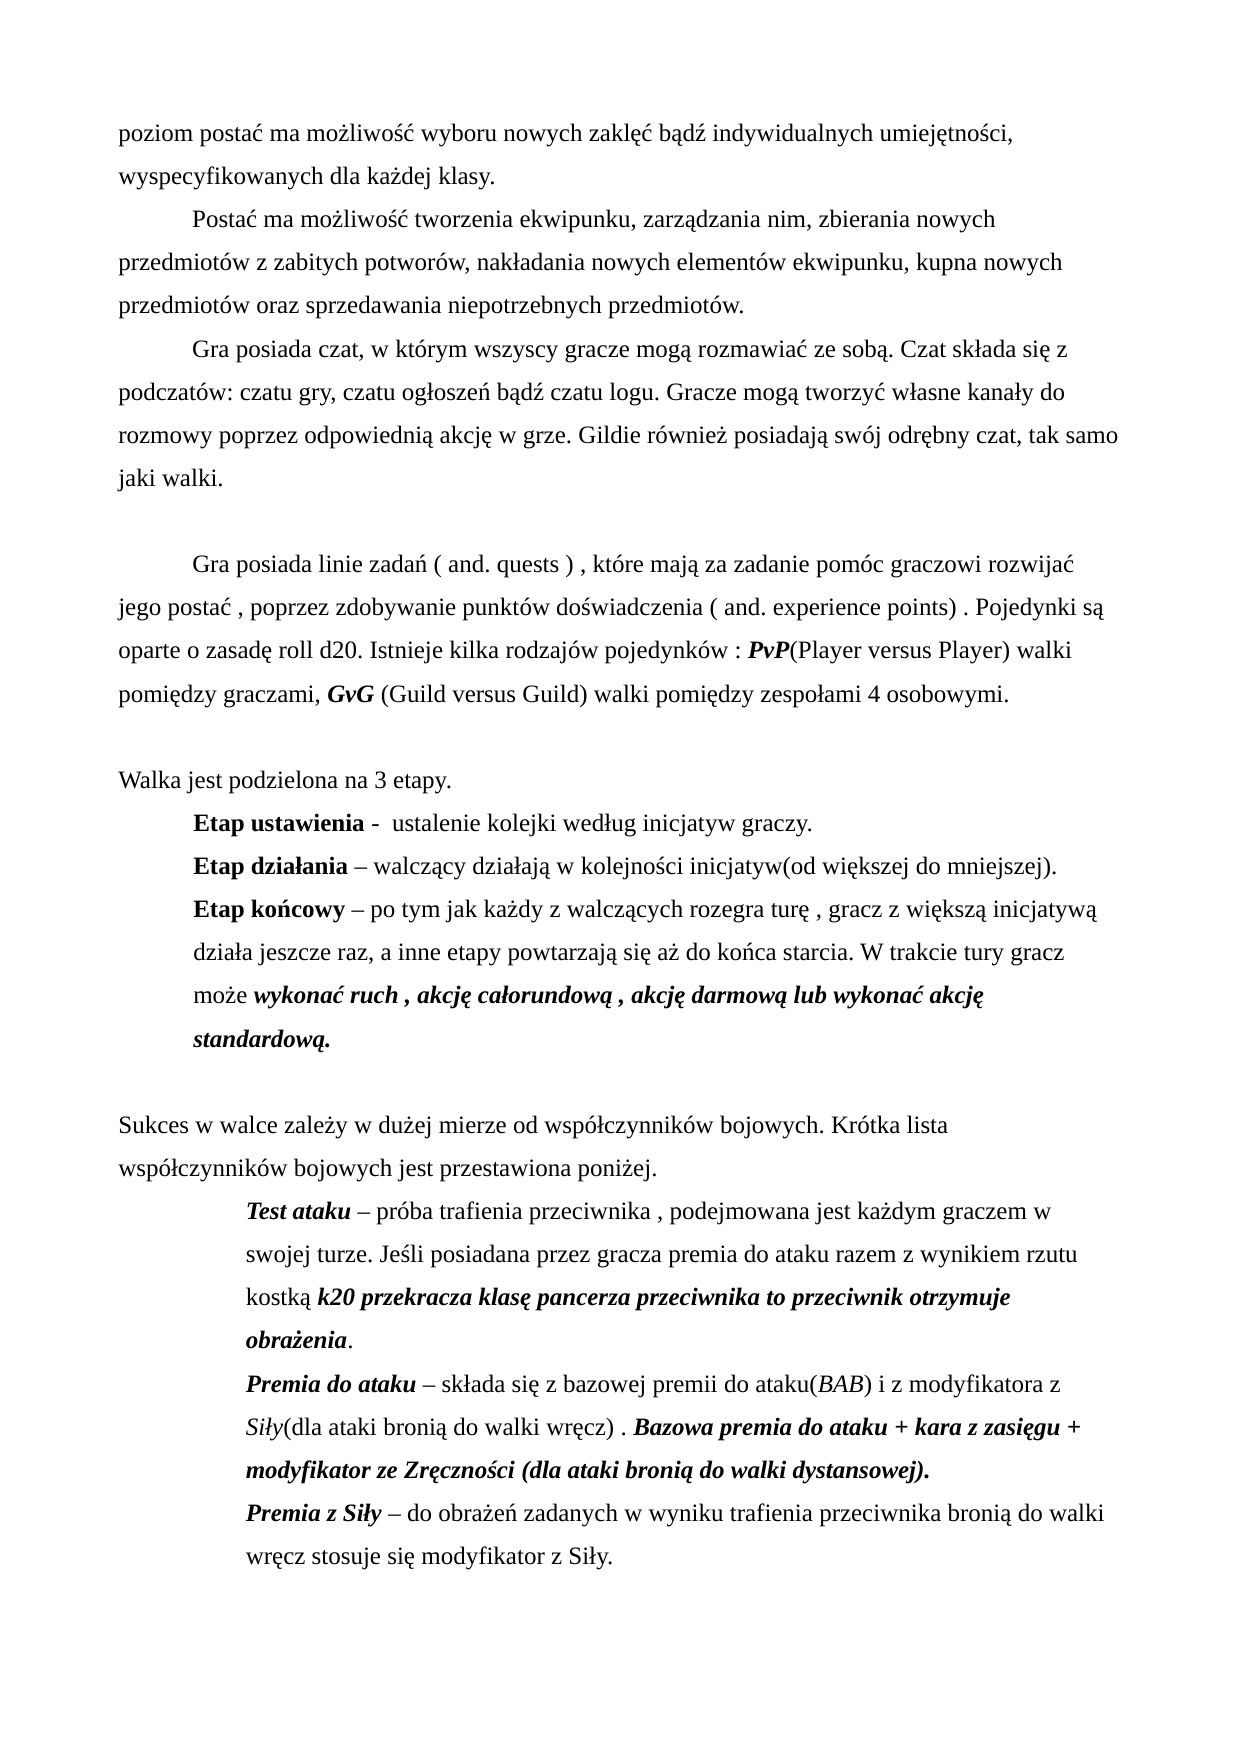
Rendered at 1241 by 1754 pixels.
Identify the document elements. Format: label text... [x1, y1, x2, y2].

text Walka jest podzielona na 3 etapy. [118, 765, 1122, 794]
text Test ataku – próba trafienia przeciwnika , podejmowana jest każdym graczem w swojej turze. Jeśli posiadana przez gracza premia do ataku razem z wynikiem rzutu kostką k20 przekracza klasę pancerza przeciwnika to przeciwnik otrzymuje obrażenia. [246, 1196, 1122, 1354]
text Gra posiada linie zadań ( and. quests ) , które mają za zadanie pomóc graczowi rozwijać jego postać , poprzez zdobywanie punktów doświadczenia ( and. experience points) . Pojedynki są oparte o zasadę roll d20. Istnieje kilka rodzajów pojedynków : PvP(Player versus Player) walki pomiędzy graczami, GvG (Guild versus Guild) walki pomiędzy zespołami 4 osobowymi. [118, 549, 1122, 707]
text Gra posiada czat, w którym wszyscy gracze mogą rozmawiać ze sobą. Czat składa się z podczatów: czatu gry, czatu ogłoszeń bądź czatu logu. Gracze mogą tworzyć własne kanały do rozmowy poprzez odpowiednią akcję w grze. Gildie również posiadają swój odrębny czat, tak samo jaki walki. [118, 334, 1122, 492]
text Etap działania – walczący działają w kolejności inicjatyw(od większej do mniejszej). [193, 851, 1122, 880]
text Etap końcowy – po tym jak każdy z walczących rozegra turę , gracz z większą inicjatywą działa jeszcze raz, a inne etapy powtarzają się aż do końca starcia. W trakcie tury gracz może wykonać ruch , akcję całorundową , akcję darmową lub wykonać akcję standardową. [193, 894, 1122, 1052]
text Postać ma możliwość tworzenia ekwipunku, zarządzania nim, zbierania nowych przedmiotów z zabitych potworów, nakładania nowych elementów ekwipunku, kupna nowych przedmiotów oraz sprzedawania niepotrzebnych przedmiotów. [118, 204, 1122, 319]
text Premia do ataku – składa się z bazowej premii do ataku(BAB) i z modyfikatora z Siły(dla ataki bronią do walki wręcz) . Bazowa premia do ataku + kara z zasięgu + modyfikator ze Zręczności (dla ataki bronią do walki dystansowej). [246, 1369, 1122, 1484]
text poziom postać ma możliwość wyboru nowych zaklęć bądź indywidualnych umiejętności, wyspecyfikowanych dla każdej klasy. [118, 118, 1122, 190]
text Premia z Siły – do obrażeń zadanych w wyniku trafienia przeciwnika bronią do walki wręcz stosuje się modyfikator z Siły. [246, 1498, 1122, 1570]
text Etap ustawienia - ustalenie kolejki według inicjatyw graczy. [193, 808, 1122, 837]
text Sukces w walce zależy w dużej mierze od współczynników bojowych. Krótka lista współczynników bojowych jest przestawiona poniżej. [118, 1110, 1122, 1182]
